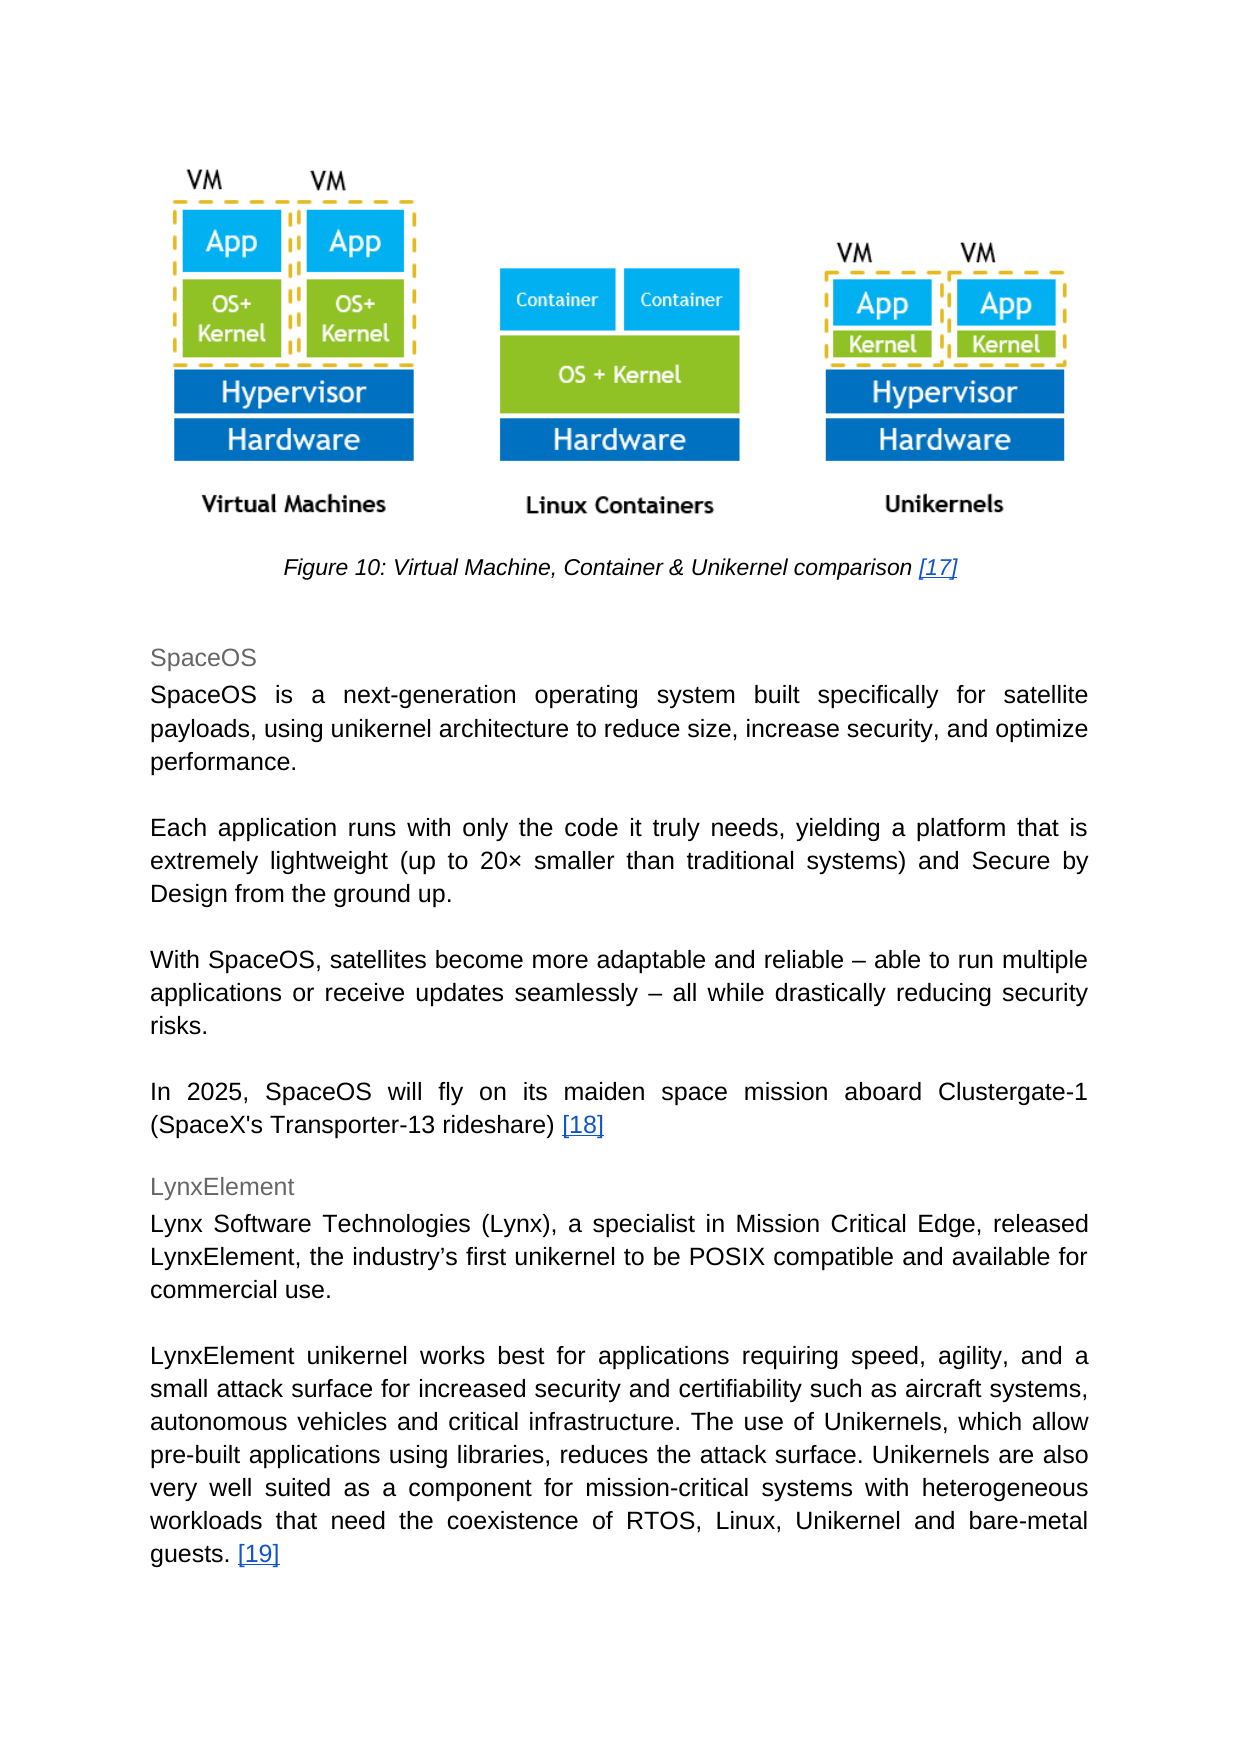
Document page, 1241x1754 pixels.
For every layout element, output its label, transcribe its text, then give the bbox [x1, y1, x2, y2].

text With SpaceOS, satellites become more adaptable and reliable – able to run multiple applications or receive updates seamlessly – all while drastically reducing security risks. [150, 945, 1090, 1039]
text In 2025, SpaceOS will fly on its maiden space mission aboard Clustergate-1 (SpaceX's Transporter-13 rideshare) [18] [150, 1077, 1090, 1138]
subtitle SpaceOS [150, 643, 1090, 672]
text Each application runs with only the code it truly needs, yielding a platform that is extremely lightweight (up to 20× smaller than traditional systems) and Secure by Design from the ground up. [150, 813, 1090, 907]
text SpaceOS is a next-generation operating system built specifically for satellite payloads, using unikernel architecture to reduce size, increase security, and optimize performance. [150, 681, 1090, 775]
text Lynx Software Technologies (Lynx), a specialist in Mission Critical Edge, released LynxElement, the industry’s first unikernel to be POSIX compatible and available for commercial use. [150, 1209, 1090, 1304]
picture [150, 150, 1091, 550]
subtitle LynxElement [150, 1172, 1090, 1201]
text Figure 10: Virtual Machine, Container & Unikernel comparison [17] [150, 554, 1090, 580]
text LynxElement unikernel works best for applications requiring speed, agility, and a small attack surface for increased security and certifiability such as aircraft systems, autonomous vehicles and critical infrastructure. The use of Unikernels, which allow pre-built applications using libraries, reduces the attack surface. Unikernels are also very well suited as a component for mission-critical systems with heterogeneous workloads that need the coexistence of RTOS, Linux, Unikernel and bare-metal guests. [19] [150, 1341, 1090, 1568]
